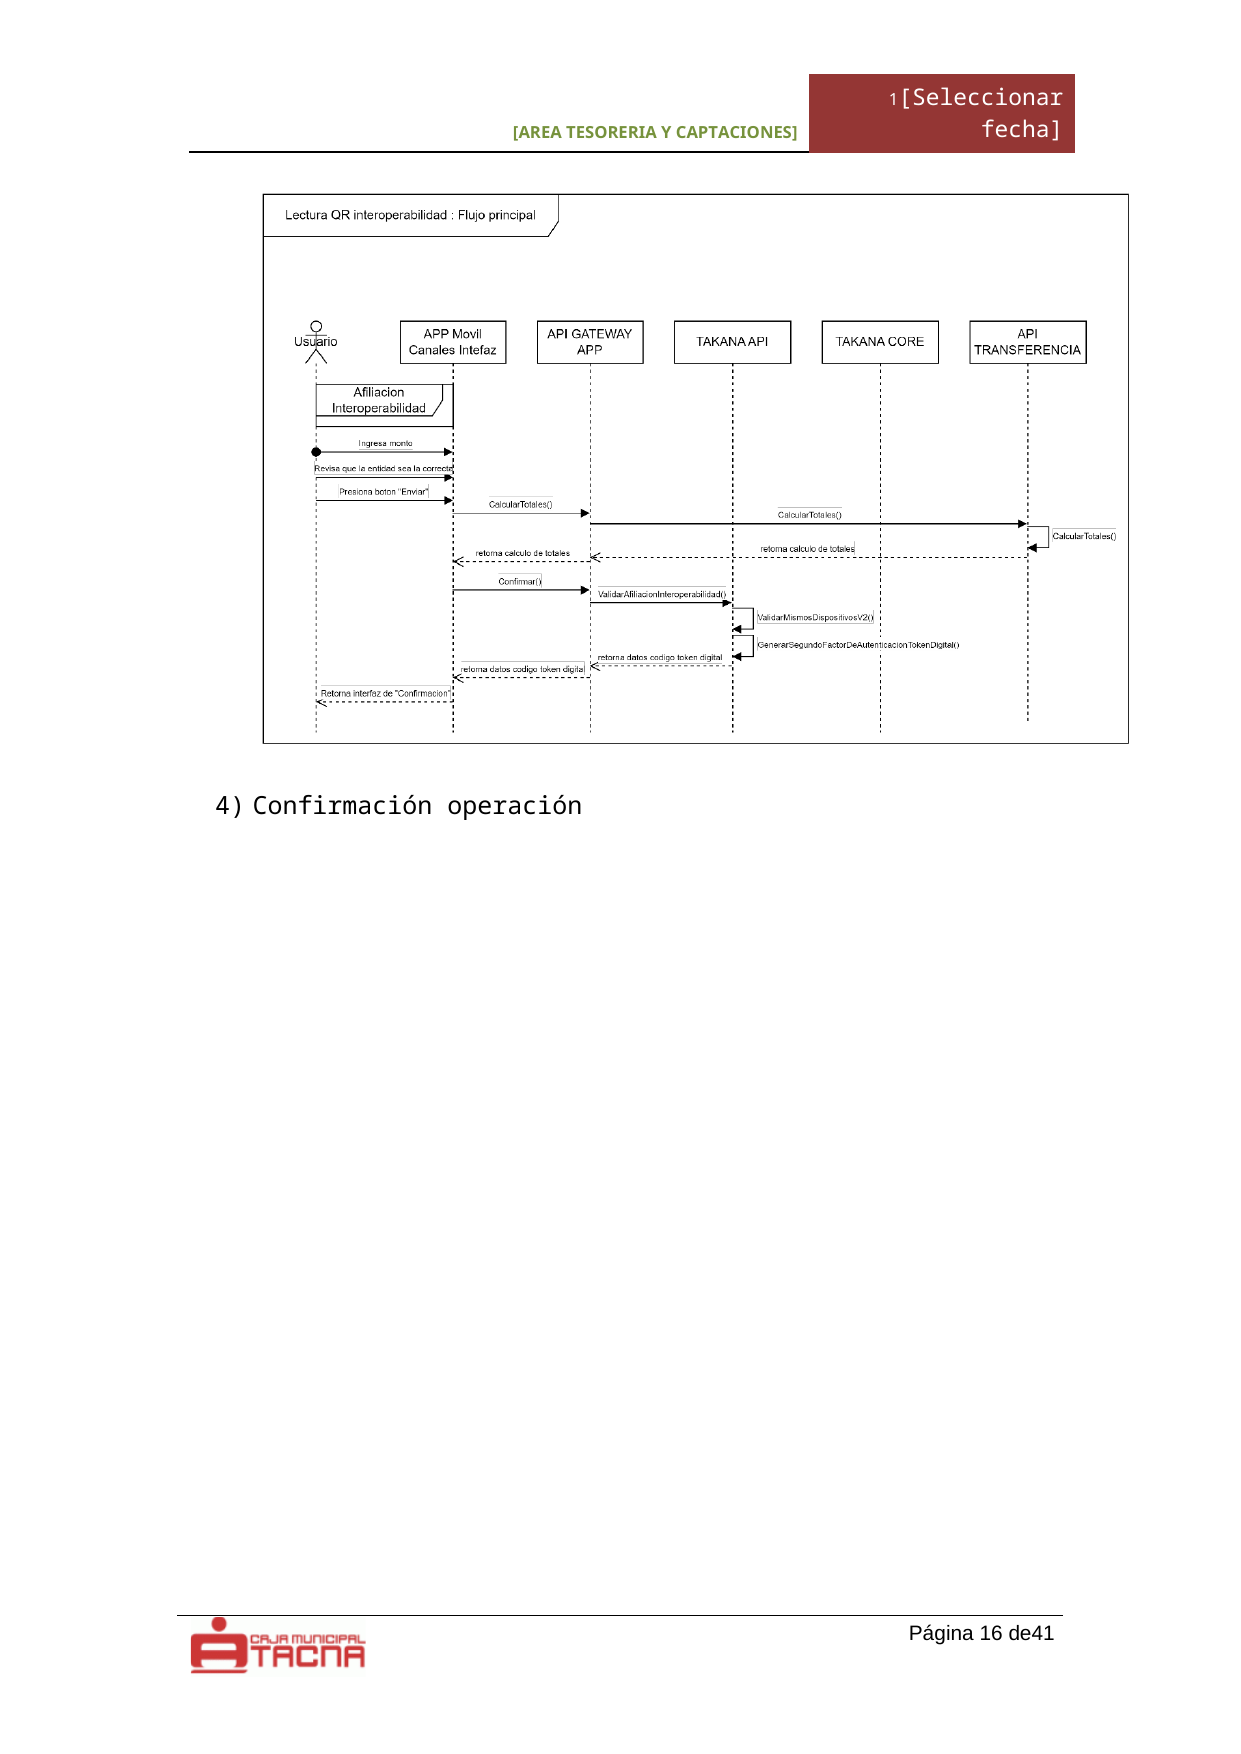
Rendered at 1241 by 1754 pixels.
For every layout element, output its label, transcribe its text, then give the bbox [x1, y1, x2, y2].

list Confirmación operación [215, 788, 1063, 822]
